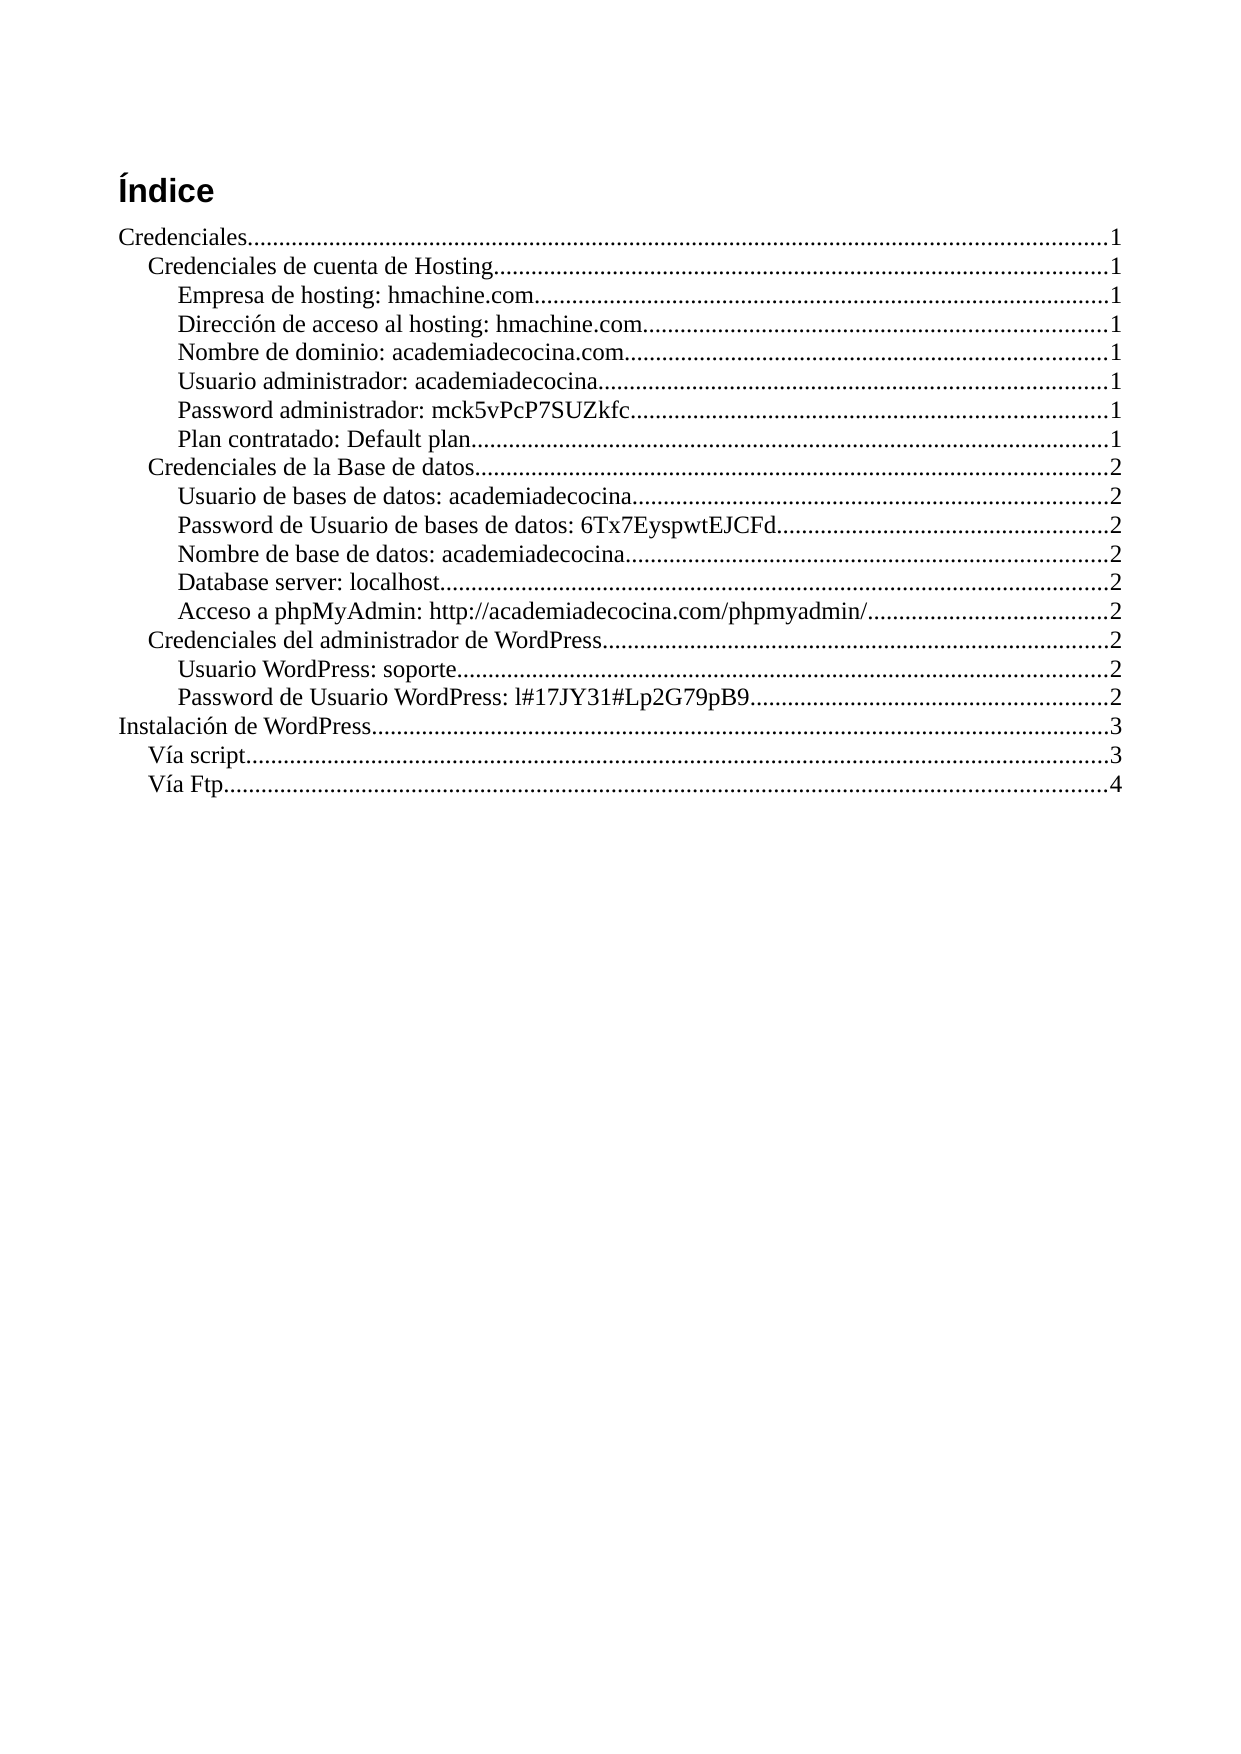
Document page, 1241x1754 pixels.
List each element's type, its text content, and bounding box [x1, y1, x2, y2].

text Password de Usuario WordPress: l#17JY31#Lp2G79pB9 2 [177, 682, 1122, 711]
text Credenciales de cuenta de Hosting 1 [148, 251, 1122, 280]
text Plan contratado: Default plan 1 [177, 424, 1122, 452]
text Acceso a phpMyAdmin: http://academiadecocina.com/phpmyadmin/ 2 [177, 596, 1122, 625]
text Password administrador: mck5vPcP7SUZkfc 1 [177, 395, 1122, 424]
text Vía script 3 [148, 740, 1122, 769]
text Credenciales. 1 [118, 222, 1122, 251]
text Usuario administrador: academiadecocina 1 [177, 366, 1122, 395]
text Credenciales de la Base de datos 2 [148, 452, 1122, 481]
text Dirección de acceso al hosting: hmachine.com 1 [177, 309, 1122, 337]
text Database server: localhost 2 [177, 567, 1122, 596]
text Empresa de hosting: hmachine.com 1 [177, 280, 1122, 309]
text Vía Ftp 4 [148, 769, 1122, 797]
subtitle Índice [118, 171, 1122, 210]
text Usuario WordPress: soporte 2 [177, 654, 1122, 682]
text Usuario de bases de datos: academiadecocina 2 [177, 481, 1122, 510]
text Instalación de WordPress 3 [118, 711, 1122, 740]
text Password de Usuario de bases de datos: 6Tx7EyspwtEJCFd 2 [177, 510, 1122, 539]
text Nombre de dominio: academiadecocina.com 1 [177, 337, 1122, 366]
text Nombre de base de datos: academiadecocina 2 [177, 539, 1122, 567]
text Credenciales del administrador de WordPress 2 [148, 625, 1122, 654]
